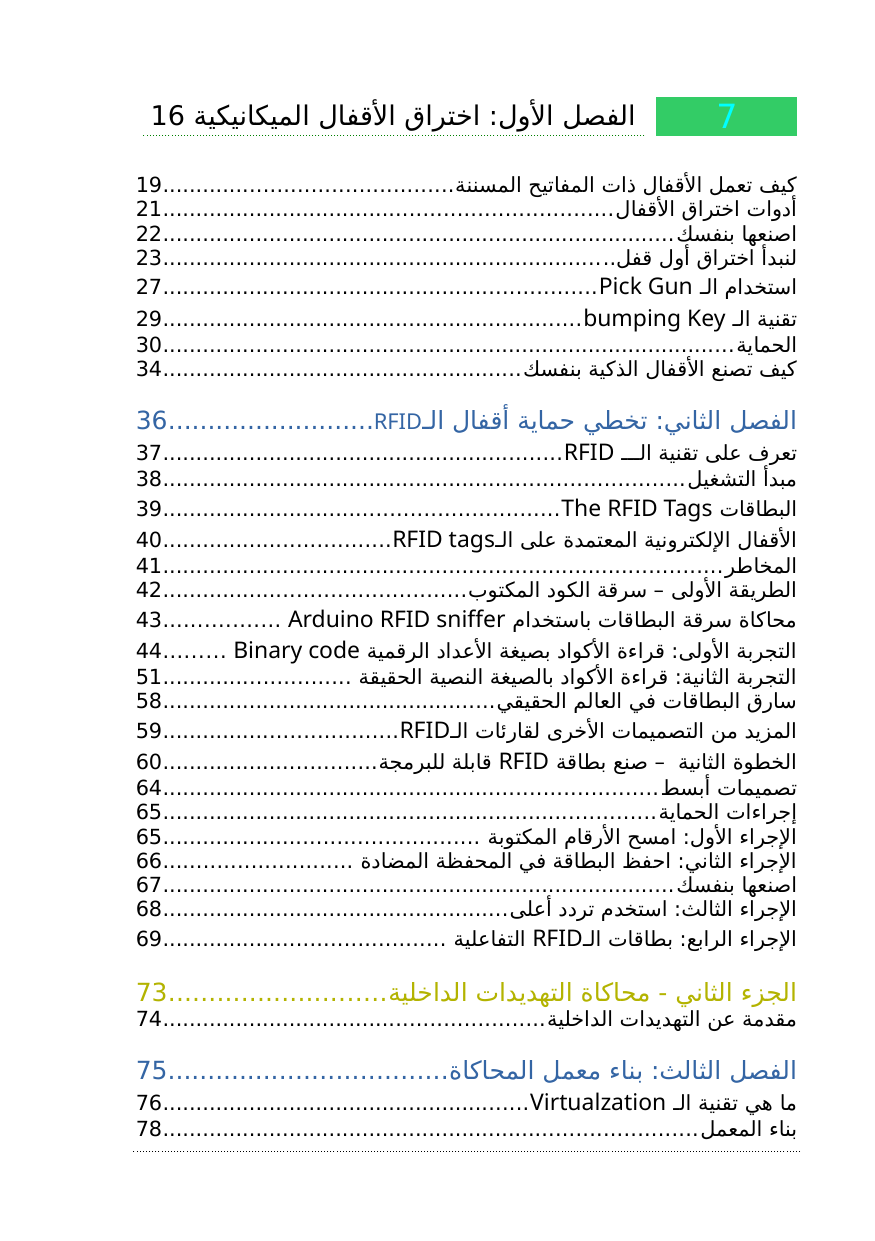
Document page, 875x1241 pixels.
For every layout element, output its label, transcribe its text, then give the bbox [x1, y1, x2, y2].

text الأقفال الإلكترونية المعتمدة على الـRFID tags 40 [136, 523, 797, 554]
text اصنعها بنفسك 22 [136, 222, 797, 246]
text سارق البطاقات في العالم الحقيقي 58 [136, 689, 797, 714]
text أدوات اختراق الأقفال 21 [136, 197, 797, 222]
text اصنعها بنفسك 67 [136, 873, 797, 897]
text المخاطر 41 [136, 554, 797, 578]
text الإجراء الثالث: استخدم تردد أعلى 68 [136, 897, 797, 922]
text التجربة الثانية: قراءة الأكواد بالصيغة النصية الحقيقة 51 [136, 665, 797, 689]
text بناء المعمل 78 [136, 1117, 797, 1141]
text الإجراء الأول: امسح الأرقام المكتوبة 65 [136, 825, 797, 849]
text مقدمة عن التهديدات الداخلية 74 [136, 1007, 797, 1031]
subtitle الجزء الثاني - محاكاة التهديدات الداخلية 73 [136, 978, 797, 1007]
subtitle الفصل الثالث: بناء معمل المحاكاة 75 [136, 1056, 797, 1086]
text الإجراء الرابع: بطاقات الـRFID التفاعلية 69 [136, 922, 797, 953]
text لنبدأ اختراق أول قفل.. 23 [136, 246, 797, 270]
text ما هي تقنية الـ Virtualzation 76 [136, 1086, 797, 1117]
text تصميمات أبسط 64 [136, 776, 797, 800]
text كيف تصنع الأقفال الذكية بنفسك 34 [136, 357, 797, 381]
text التجربة الأولى: قراءة الأكواد بصيغة الأعداد الرقمية Binary code 44 [136, 634, 797, 665]
text إجراءات الحماية 65 [136, 800, 797, 825]
text استخدام الـ Pick Gun 27 [136, 270, 797, 301]
text الإجراء الثاني: احفظ البطاقة في المحفظة المضادة 66 [136, 849, 797, 873]
text المزيد من التصميمات الأخرى لقارئات الـRFID 59 [136, 714, 797, 745]
text الخطوة الثانية – صنع بطاقة RFID قابلة للبرمجة 60 [136, 745, 797, 776]
text البطاقات The RFID Tags 39 [136, 492, 797, 523]
text محاكاة سرقة البطاقات باستخدام Arduino RFID sniffer 43 [136, 603, 797, 634]
text الحماية 30 [136, 333, 797, 357]
text مبدأ التشغيل 38 [136, 467, 797, 492]
subtitle الفصل الثاني: تخطي حماية أقفال الـRFID 36 [136, 406, 797, 436]
text تقنية الـ bumping Key 29 [136, 301, 797, 333]
text كيف تعمل الأقفال ذات المفاتيح المسننة 19 [136, 173, 797, 197]
text الطريقة الأولى – سرقة الكود المكتوب 42 [136, 578, 797, 603]
text تعرف على تقنية الـــ RFID 37 [136, 436, 797, 467]
